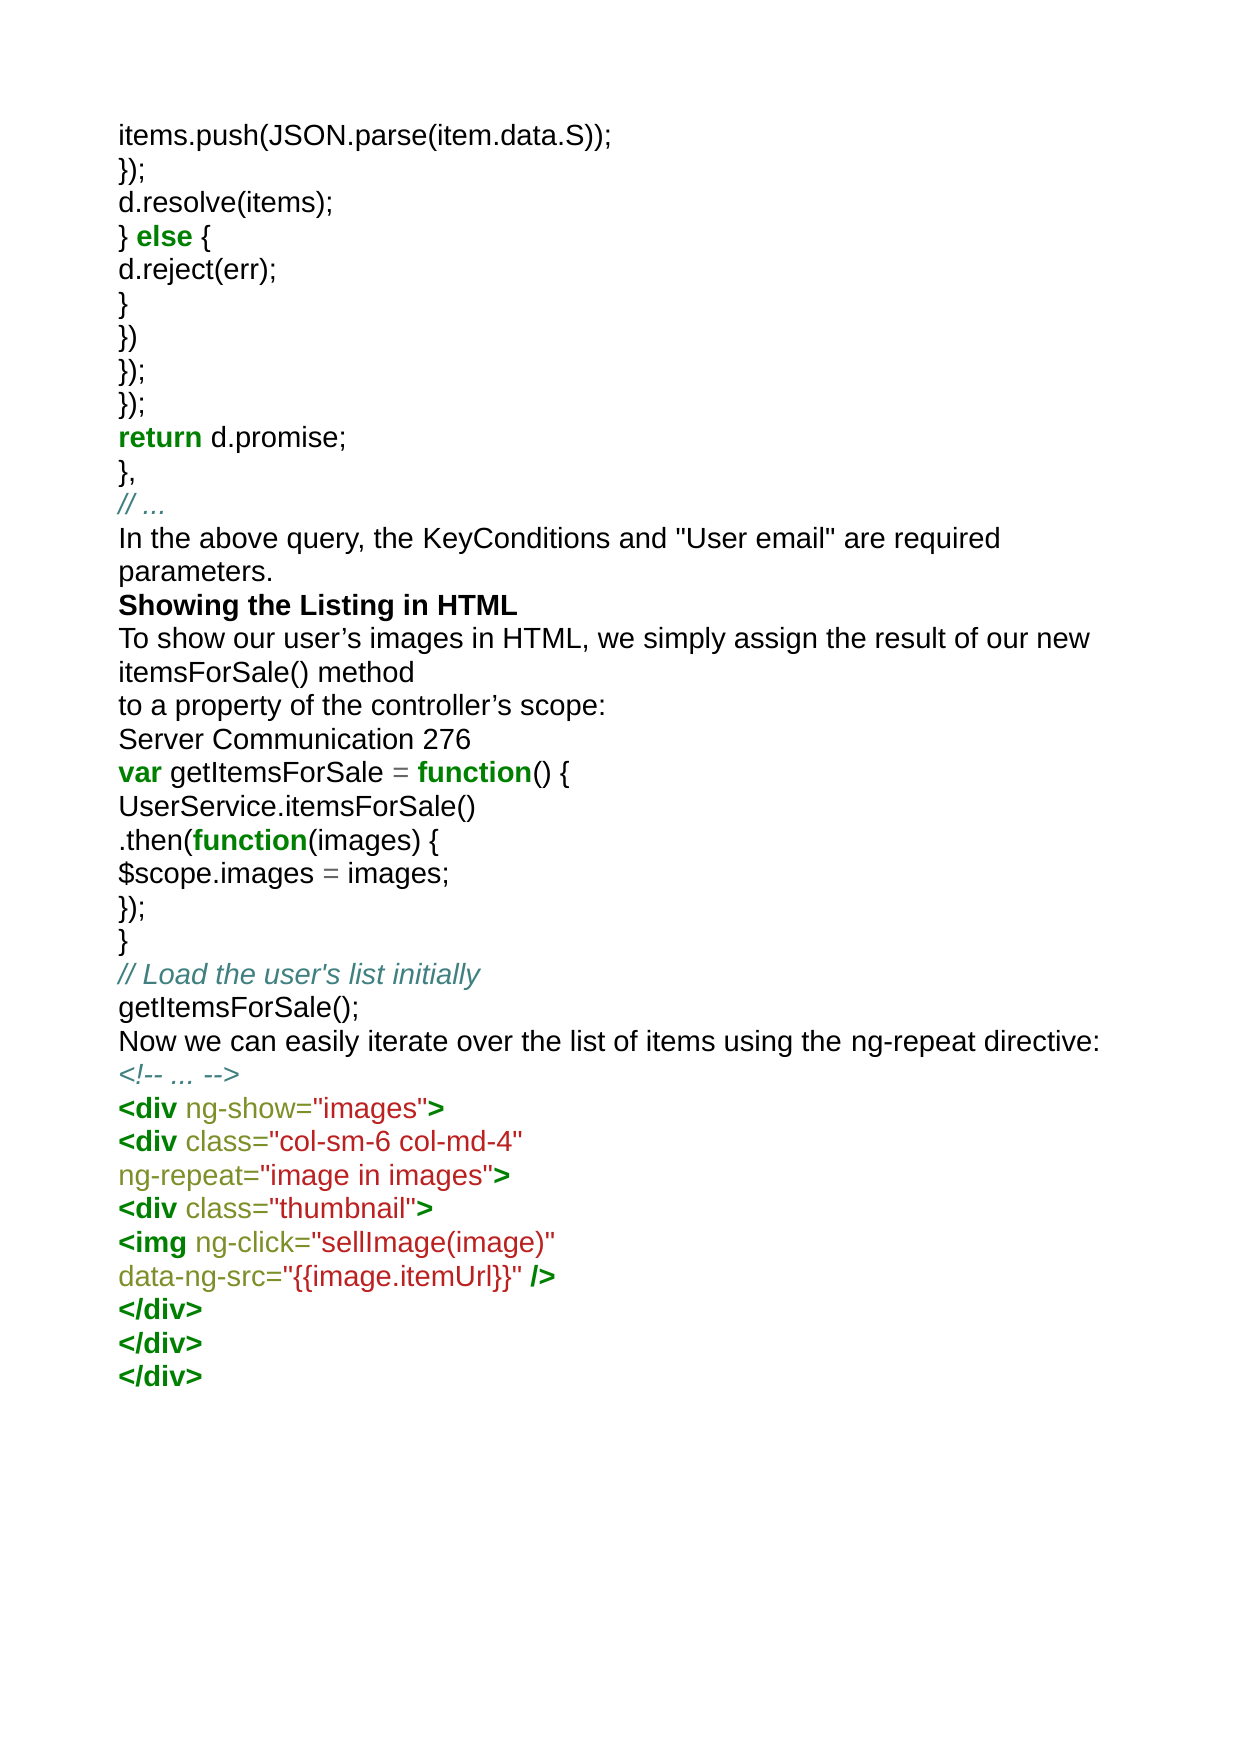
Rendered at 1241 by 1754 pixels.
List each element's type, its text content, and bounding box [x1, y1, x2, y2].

text ng-repeat="image in images"> [118, 1158, 1122, 1191]
text Server Communication 276 [118, 722, 1122, 755]
text d.resolve(items); [118, 185, 1122, 219]
text } [118, 923, 1122, 957]
text // Load the user's list initially [118, 957, 1122, 990]
text // ... [118, 487, 1122, 521]
text } else { [118, 219, 1122, 252]
text to a property of the controller’s scope: [118, 688, 1122, 722]
text UserService.itemsForSale() [118, 789, 1122, 822]
text d.reject(err); [118, 252, 1122, 286]
text .then(function(images) { [118, 822, 1122, 856]
text items.push(JSON.parse(item.data.S)); [118, 118, 1122, 152]
text $scope.images = images; [118, 856, 1122, 889]
text Showing the Listing in HTML [118, 588, 1122, 621]
text </div> [118, 1359, 1122, 1393]
text <div class="col-sm-6 col-md-4" [118, 1124, 1122, 1158]
text }); [118, 386, 1122, 420]
text var getItemsForSale = function() { [118, 755, 1122, 789]
text data-ng-src="{{image.itemUrl}}" /> [118, 1258, 1122, 1292]
text }); [118, 889, 1122, 923]
text getItemsForSale(); [118, 990, 1122, 1024]
text <img ng-click="sellImage(image)" [118, 1225, 1122, 1258]
text }); [118, 152, 1122, 185]
text </div> [118, 1292, 1122, 1326]
text }, [118, 453, 1122, 487]
text }); [118, 353, 1122, 386]
text } [118, 286, 1122, 319]
text To show our user’s images in HTML, we simply assign the result of our new itemsForSale() method [118, 621, 1122, 688]
text }) [118, 319, 1122, 353]
text In the above query, the KeyConditions and "User email" are required parameters. [118, 521, 1122, 588]
text <div ng-show="images"> [118, 1091, 1122, 1124]
text return d.promise; [118, 420, 1122, 453]
text </div> [118, 1326, 1122, 1359]
text <!-- ... --> [118, 1057, 1122, 1091]
text <div class="thumbnail"> [118, 1191, 1122, 1225]
text Now we can easily iterate over the list of items using the ng-repeat directive: [118, 1024, 1122, 1057]
